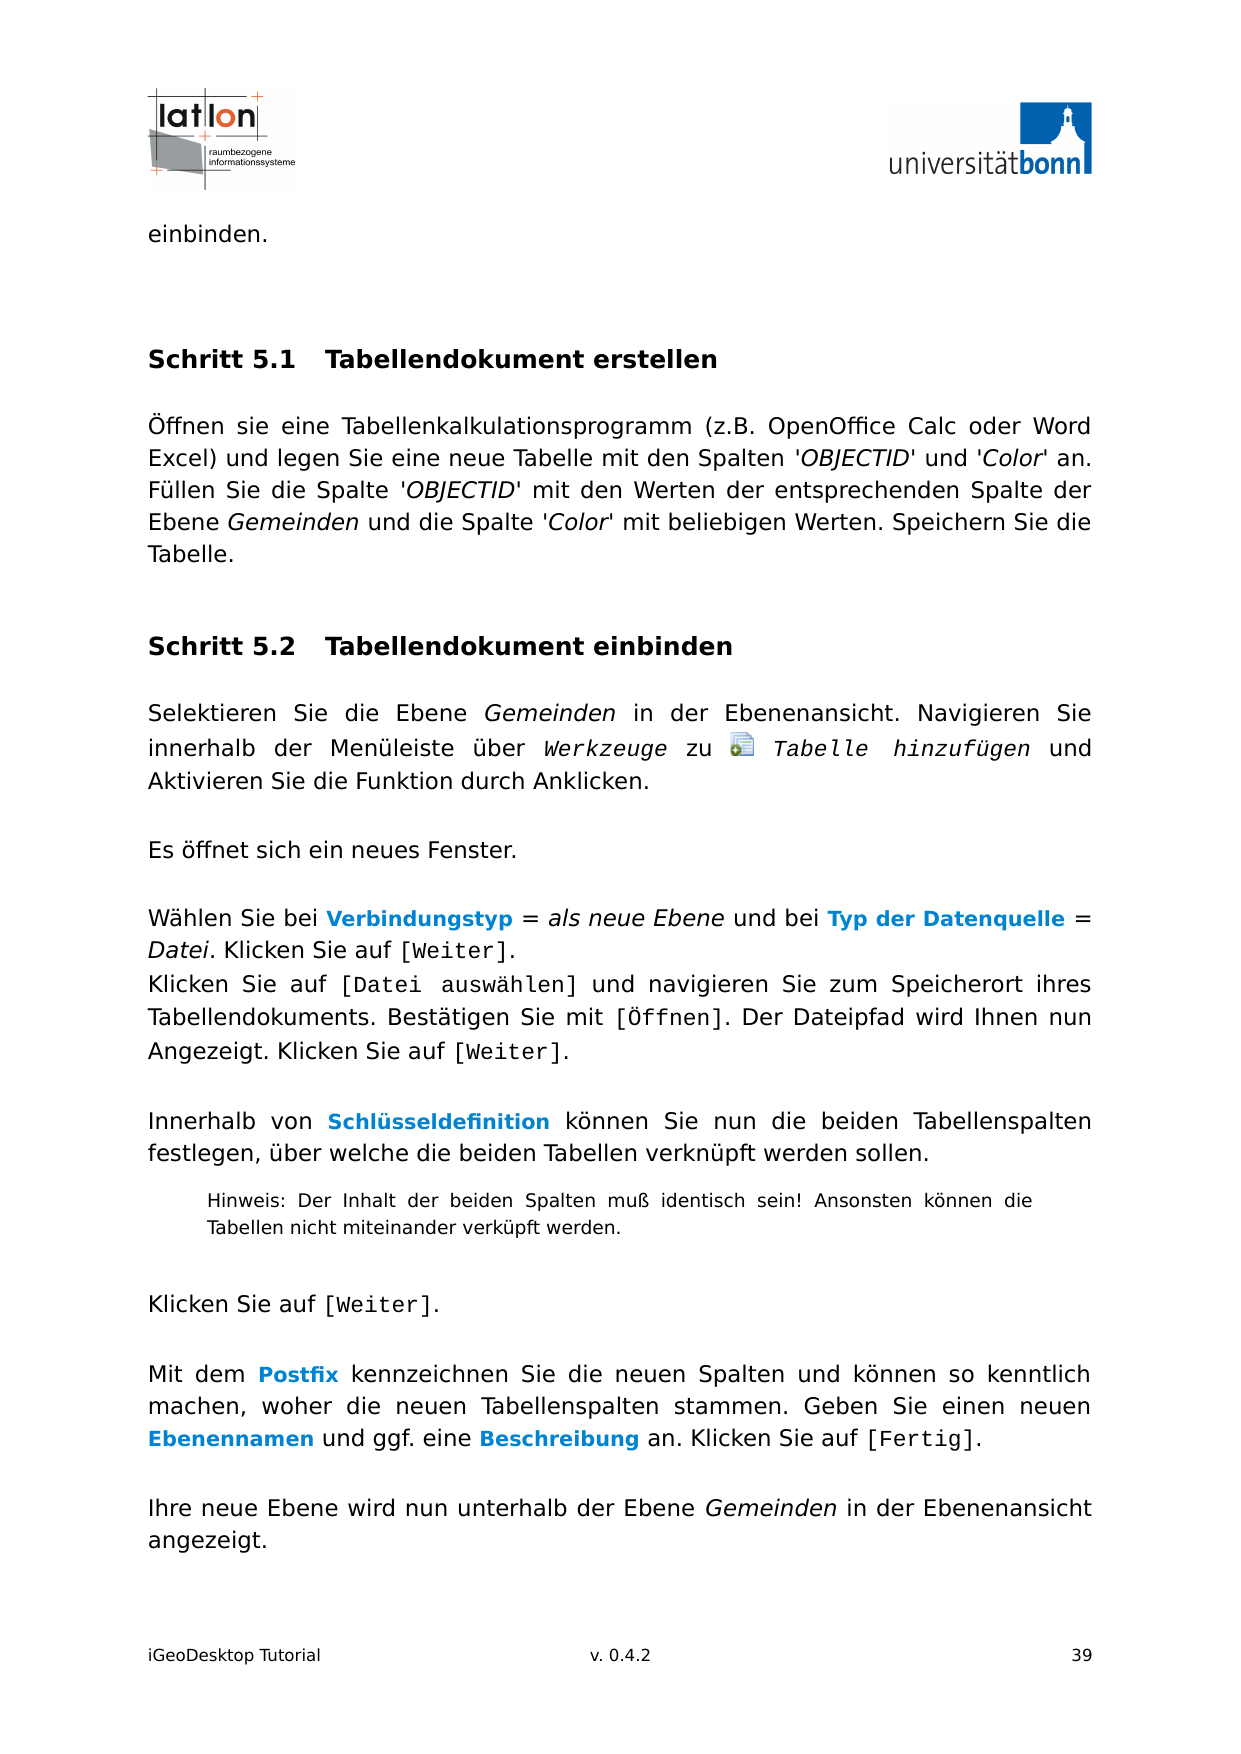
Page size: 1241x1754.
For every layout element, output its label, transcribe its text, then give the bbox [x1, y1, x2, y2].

picture [730, 732, 754, 756]
text Klicken Sie auf [Weiter]. [148, 1291, 1092, 1319]
subtitle Tabellendokument erstellen [148, 345, 1092, 374]
picture [147, 88, 295, 190]
text Mit dem Postfix kennzeichnen Sie die neuen Spalten und können so kenntlich machen, woher die neuen Tabellenspalten stammen. Geben Sie einen neuen Ebenennamen und ggf. eine Beschreibung an. Klicken Sie auf [Fertig]. [148, 1361, 1092, 1453]
text Selektieren Sie die Ebene Gemeinden in der Ebenenansicht. Navigieren Sie innerhalb der Menüleiste über Werkzeuge zu Tabelle hinzufügen und Aktivieren Sie die Funktion durch Anklicken. [148, 701, 1092, 795]
text Wählen Sie bei Verbindungstyp = als neue Ebene und bei Typ der Datenquelle = Datei. Klicken Sie auf [Weiter]. Klicken Sie auf [Datei auswählen] und navigieren Sie zum Speicherort ihres Tabellendokuments. Bestätigen Sie mit [Öffnen]. Der Dateipfad wird Ihnen nun Angezeigt. Klicken Sie auf [Weiter]. [148, 906, 1092, 1066]
subtitle Tabellendokument einbinden [148, 633, 1092, 662]
text Öffnen sie eine Tabellenkalkulationsprogramm (z.B. OpenOffice Calc oder Word Excel) und legen Sie eine neue Tabelle mit den Spalten 'OBJECTID' und 'Color' an. Füllen Sie die Spalte 'OBJECTID' mit den Werten der entsprechenden Spalte der Ebene Gemeinden und die Spalte 'Color' mit beliebigen Werten. Speichern Sie die Tabelle. [148, 413, 1092, 568]
text einbinden. [148, 221, 1092, 280]
text Ihre neue Ebene wird nun unterhalb der Ebene Gemeinden in der Ebenenansicht angezeigt. [148, 1496, 1092, 1554]
text Es öffnet sich ein neues Fenster. [148, 837, 1092, 863]
text Hinweis: Der Inhalt der beiden Spalten muß identisch sein! Ansonsten können die Tabellen nicht miteinander verküpft werden. [207, 1191, 1033, 1239]
text Innerhalb von Schlüsseldefinition können Sie nun die beiden Tabellenspalten festlegen, über welche die beiden Tabellen verknüpft werden sollen. [148, 1108, 1092, 1167]
picture [889, 102, 1093, 174]
